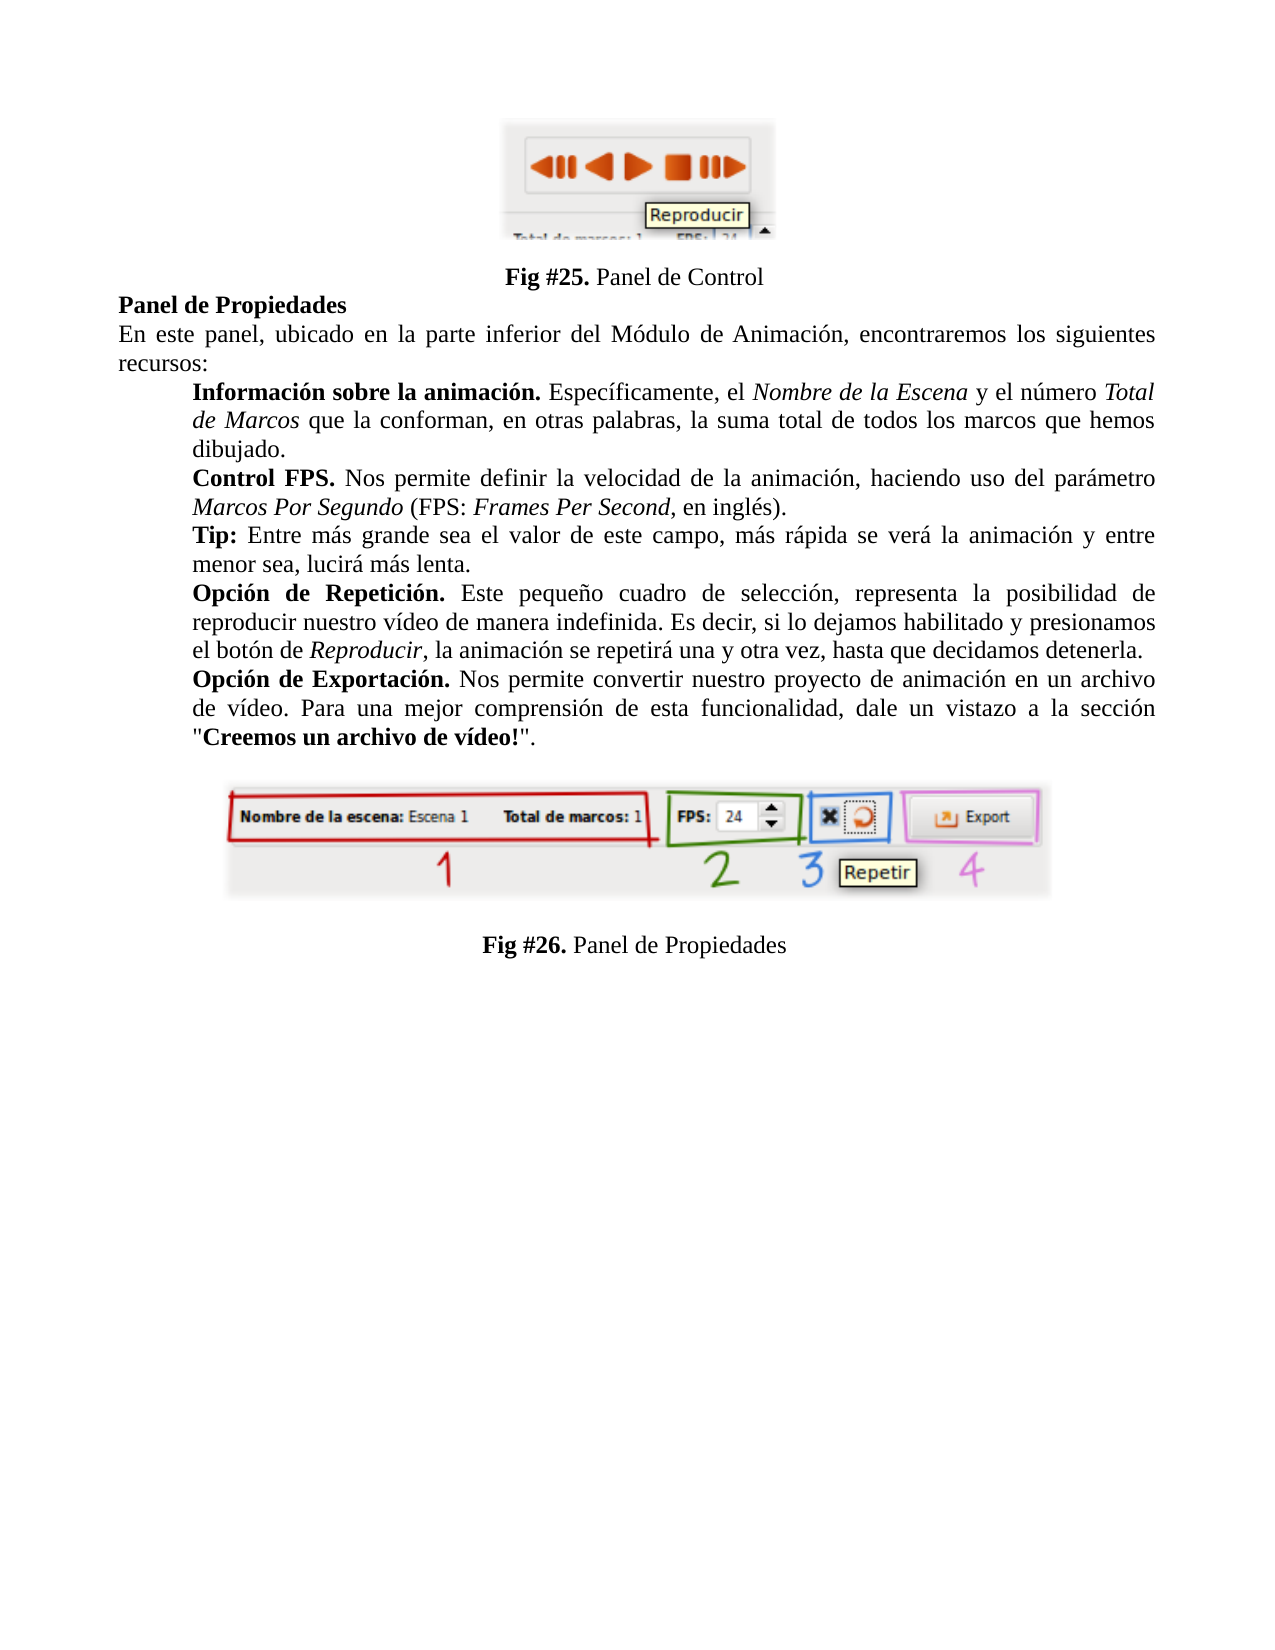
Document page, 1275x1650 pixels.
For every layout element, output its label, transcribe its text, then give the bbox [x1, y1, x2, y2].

text Opción de Repetición. Este pequeño cuadro de selección, representa la posibilidad de reproducir nuestro vídeo de manera indefinida. Es decir, si lo dejamos habilitado y presionamos el botón de Reproducir, la animación se repetirá una y otra vez, hasta que decidamos detenerla. [192, 578, 1157, 664]
text Información sobre la animación. Específicamente, el Nombre de la Escena y el número Total de Marcos que la conforman, en otras palabras, la suma total de todos los marcos que hemos dibujado. [192, 377, 1157, 463]
text Tip: Entre más grande sea el valor de este campo, más rápida se verá la animación y entre menor sea, lucirá más lenta. [192, 521, 1157, 578]
text Fig #26. Panel de Propiedades [118, 930, 1157, 958]
text Panel de Propiedades [118, 291, 1157, 319]
picture [222, 779, 1053, 901]
text Fig #25. Panel de Control [118, 262, 1157, 291]
text Opción de Exportación. Nos permite convertir nuestro proyecto de animación en un archivo de vídeo. Para una mejor comprensión de esta funcionalidad, dale un vistazo a la sección "Creemos un archivo de vídeo!". [192, 664, 1157, 751]
text En este panel, ubicado en la parte inferior del Módulo de Animación, encontraremos los siguientes recursos: [118, 319, 1157, 377]
text Control FPS. Nos permite definir la velocidad de la animación, haciendo uso del parámetro Marcos Por Segundo (FPS: Frames Per Second, en inglés). [192, 463, 1157, 521]
picture [498, 118, 777, 240]
